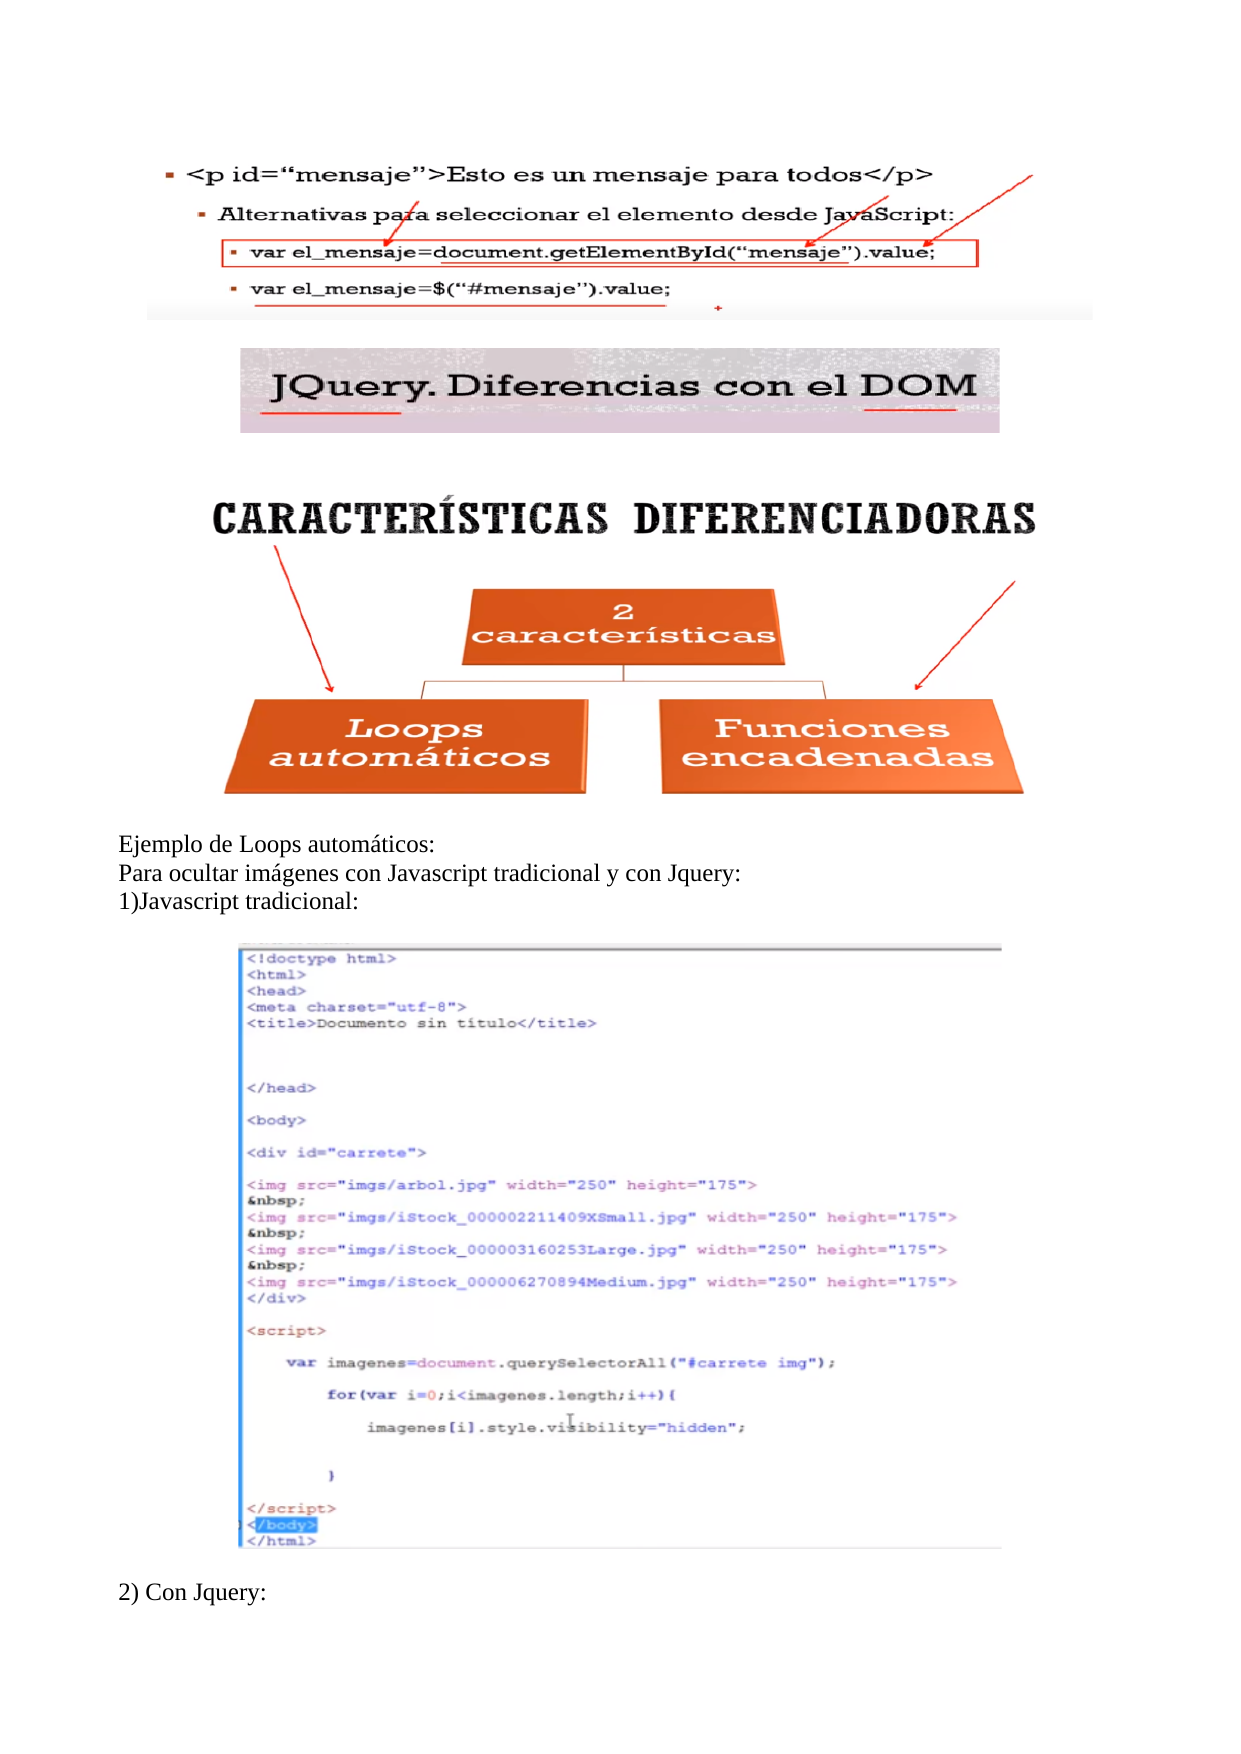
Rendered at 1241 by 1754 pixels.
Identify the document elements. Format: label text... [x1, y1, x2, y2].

picture [194, 490, 1046, 801]
text 1)Javascript tradicional: [118, 886, 1122, 915]
text Ejemplo de Loops automáticos: [118, 829, 1122, 858]
picture [147, 122, 1093, 320]
text Para ocultar imágenes con Javascript tradicional y con Jquery: [118, 858, 1122, 886]
picture [238, 943, 1002, 1549]
text 2) Con Jquery: [118, 1577, 1122, 1606]
picture [240, 348, 1000, 433]
